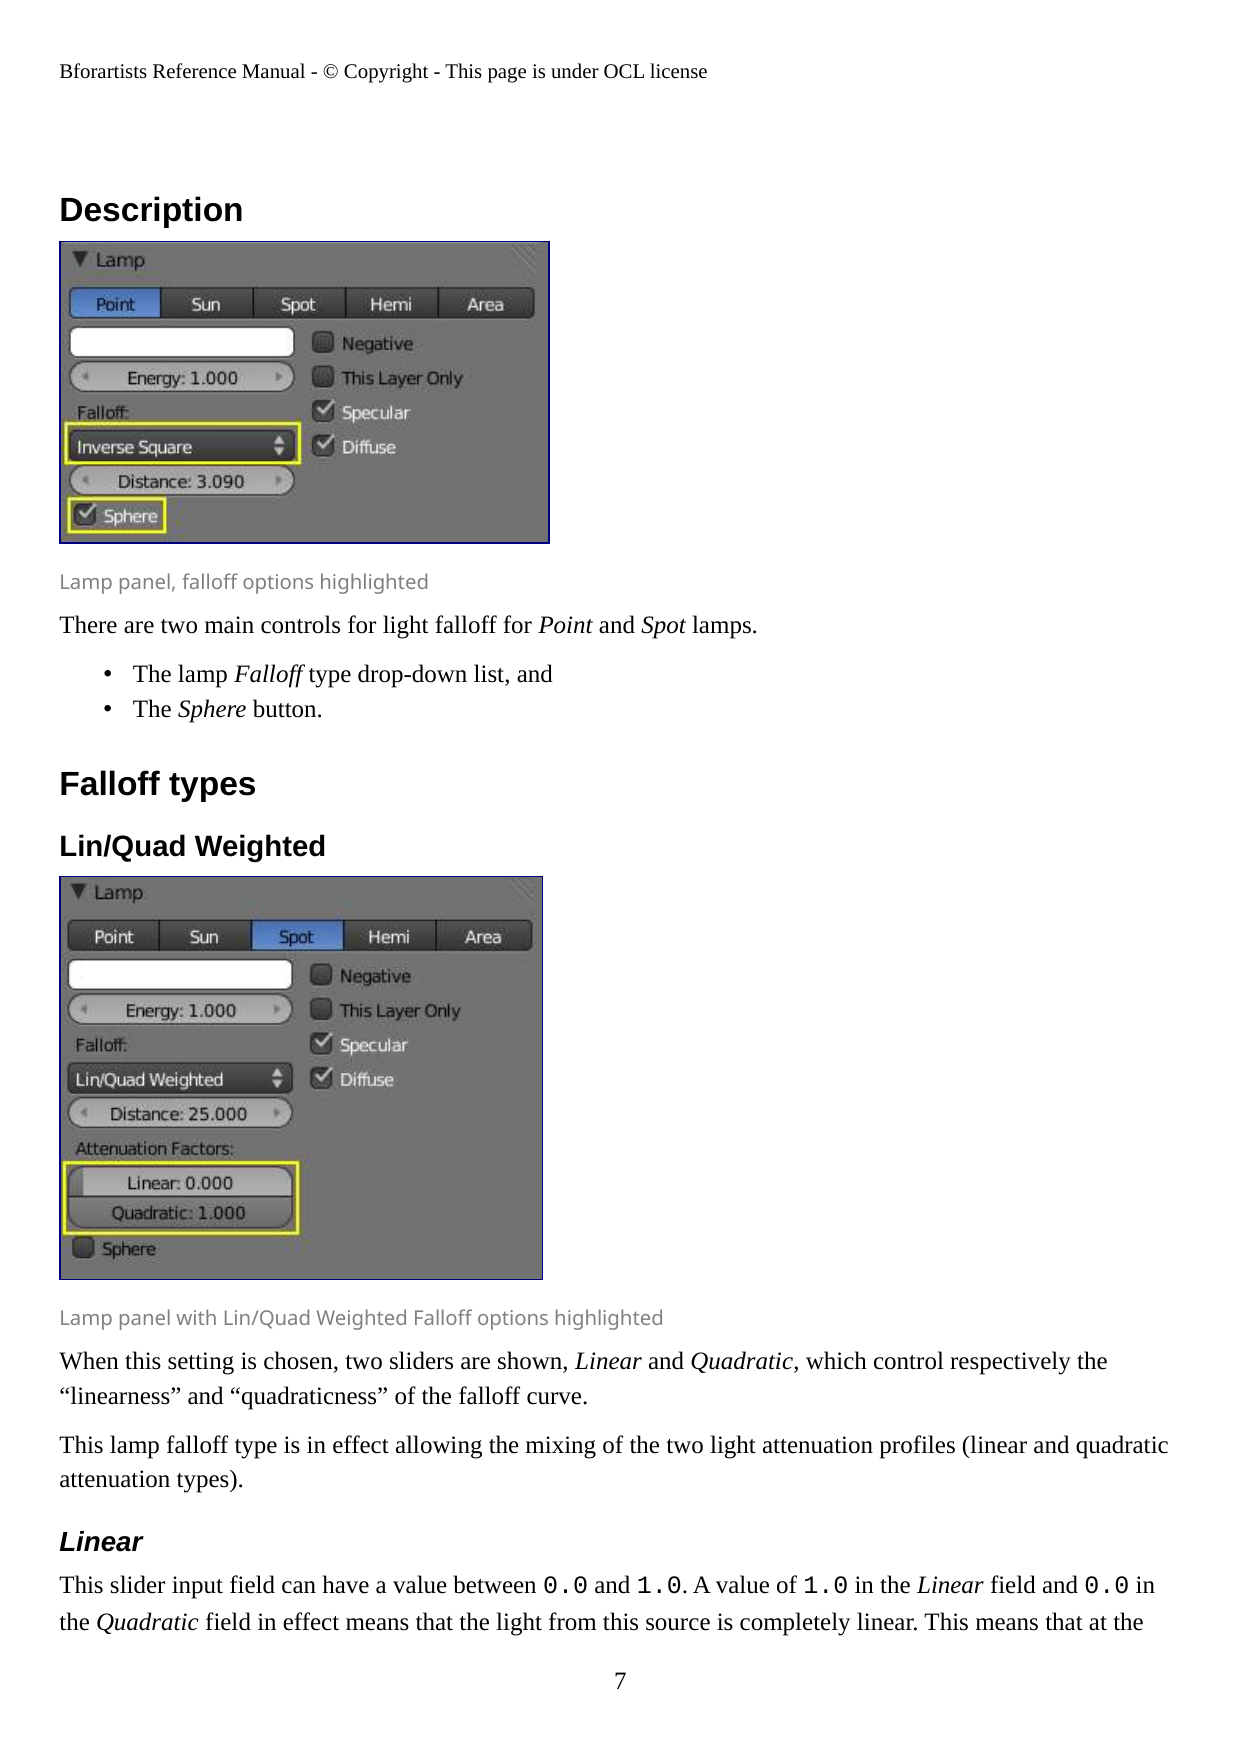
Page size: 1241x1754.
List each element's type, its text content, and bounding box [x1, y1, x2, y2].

text There are two main controls for light falloff for Point and Spot lamps. [59, 610, 1181, 639]
text Lamp panel with Lin/Quad Weighted Falloff options highlighted [59, 1300, 1181, 1332]
subtitle Falloff types [59, 763, 1181, 802]
picture [61, 877, 542, 1279]
text This slider input field can have a value between 0.0 and 1.0. A value of 1.0 in the Linear field and 0.0 in the Quadratic field in effect means that the light from this source is completely linear. This means that at the [59, 1570, 1181, 1636]
subtitle Linear [59, 1526, 1181, 1558]
subtitle Description [59, 189, 1181, 228]
text Lamp panel, falloff options highlighted [59, 564, 1181, 596]
text When this setting is chosen, two sliders are shown, Linear and Quadratic, which control respectively the “linearness” and “quadraticness” of the falloff curve. [59, 1346, 1181, 1409]
picture [61, 242, 548, 542]
list The Sphere button. [103, 694, 1181, 722]
list The lamp Falloff type drop-down list, and [103, 659, 1181, 688]
subtitle Lin/Quad Weighted [59, 829, 1181, 863]
text This lamp falloff type is in effect allowing the mixing of the two light attenuation profiles (linear and quadratic attenuation types). [59, 1430, 1181, 1493]
